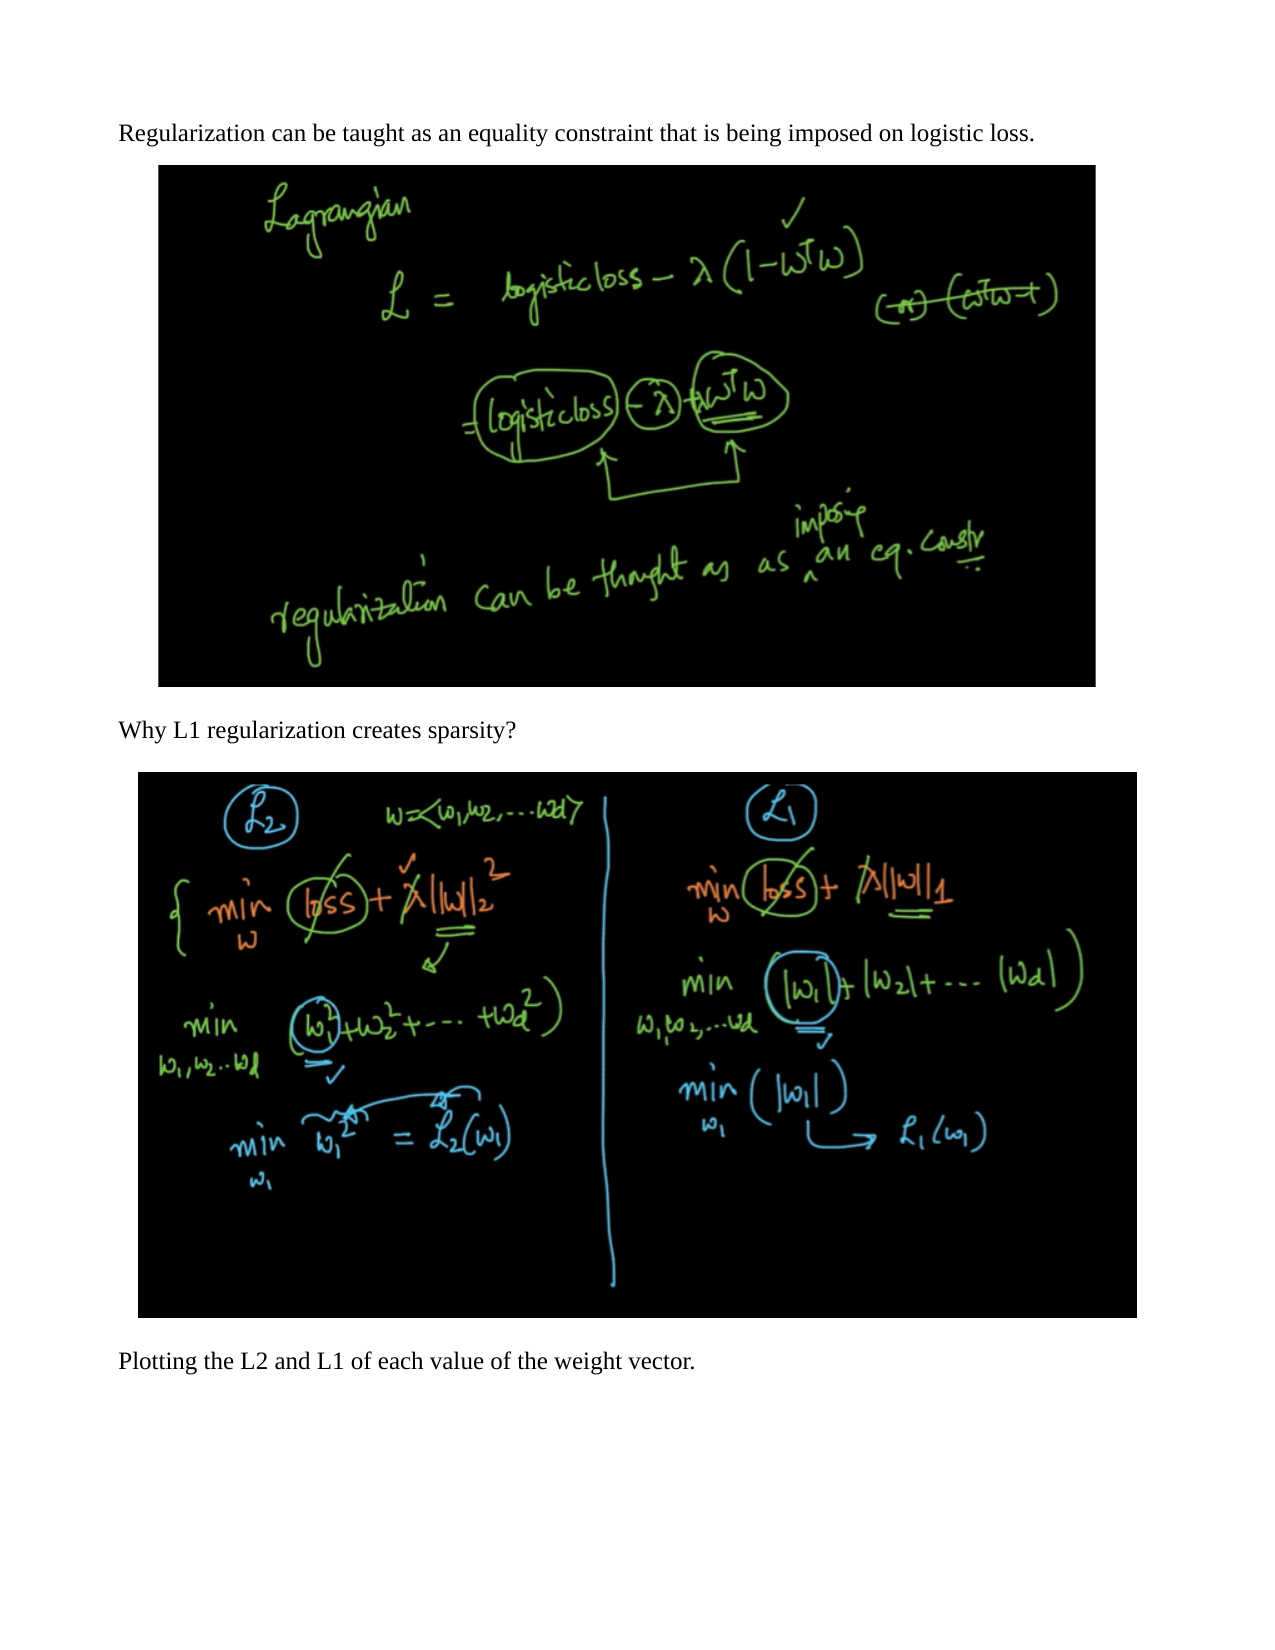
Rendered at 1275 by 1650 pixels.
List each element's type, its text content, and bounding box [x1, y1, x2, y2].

text Why L1 regularization creates sparsity? [118, 715, 1157, 744]
text Regularization can be taught as an equality constraint that is being imposed on logistic loss. [118, 118, 1157, 147]
picture [138, 772, 1137, 1318]
text Plotting the L2 and L1 of each value of the weight vector. [118, 1346, 1157, 1375]
picture [158, 165, 1096, 687]
